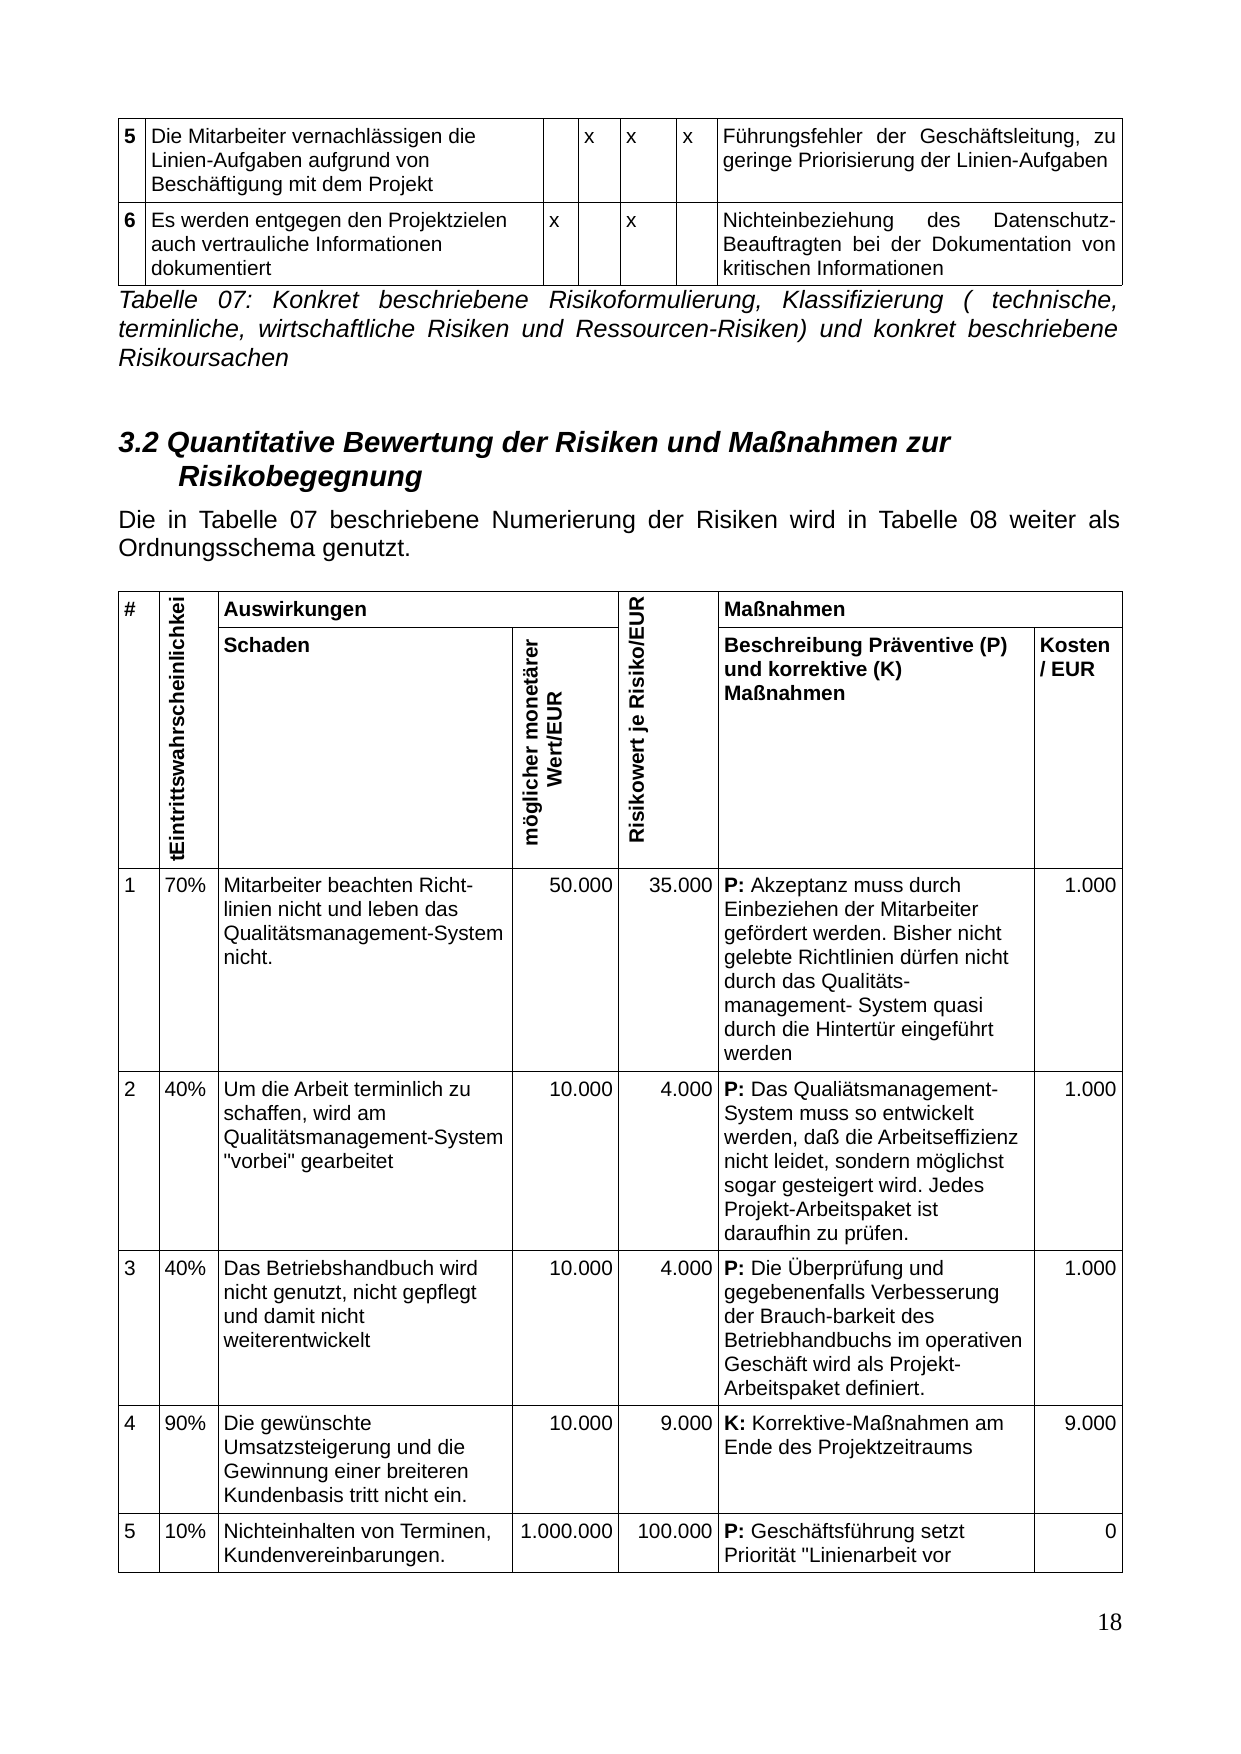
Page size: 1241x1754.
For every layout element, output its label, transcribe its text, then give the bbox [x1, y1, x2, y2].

table_cell 5 [119, 119, 145, 202]
table_cell Mitarbeiter beachten Richt-linien nicht und leben das Qualitätsmanagement-System nicht. [219, 869, 512, 1071]
table_cell möglicher monetärer Wert/EUR [513, 628, 618, 867]
table_cell 1.000 [1035, 869, 1122, 1071]
subtitle 3.2 Quantitative Bewertung der Risiken und Maßnahmen zur Risikobegegnung [118, 425, 1122, 492]
table_cell 10.000 [513, 1251, 618, 1405]
table_cell 90% [160, 1406, 218, 1513]
table_cell 4.000 [619, 1251, 718, 1405]
table_cell x [579, 119, 620, 202]
table_cell x [621, 203, 676, 285]
table_cell Um die Arbeit terminlich zu schaffen, wird am Qualitätsmanagement-System "vorbei" gearbeitet [219, 1072, 512, 1250]
table_cell 0 [1035, 1514, 1122, 1572]
table_header # [119, 592, 159, 867]
table_cell 40% [160, 1251, 218, 1405]
table_cell Das Betriebshandbuch wird nicht genutzt, nicht gepflegt und damit nicht weiterentwickelt [219, 1251, 512, 1405]
table_cell P: Geschäftsführung setzt Priorität "Linienarbeit vor [719, 1514, 1034, 1572]
table_cell P: Akzeptanz muss durch Einbeziehen der Mitarbeiter gefördert werden. Bisher nicht gelebte Richtlinien dürfen nicht durch das Qualitäts-management- System quasi durch die Hintertür eingeführt werden [719, 869, 1034, 1071]
table_cell 2 [119, 1072, 159, 1250]
table_cell 9.000 [1035, 1406, 1122, 1513]
table_cell Die Mitarbeiter vernachlässigen die Linien-Aufgaben aufgrund von Beschäftigung mit dem Projekt [146, 119, 543, 202]
table_cell 40% [160, 1072, 218, 1250]
table_header Auswirkungen [219, 592, 618, 627]
table_cell 100.000 [619, 1514, 718, 1572]
table_cell Nichteinhalten von Terminen, Kundenvereinbarungen. [219, 1514, 512, 1572]
table_header Risikowert je Risiko/EUR [619, 592, 718, 867]
table_cell 10.000 [513, 1072, 618, 1250]
table_cell 70% [160, 869, 218, 1071]
table_cell 4.000 [619, 1072, 718, 1250]
table_header Maßnahmen [719, 592, 1122, 627]
table_cell 10.000 [513, 1406, 618, 1513]
table_cell 4 [119, 1406, 159, 1513]
table_cell 1.000.000 [513, 1514, 618, 1572]
table_cell Es werden entgegen den Projektzielen auch vertrauliche Informationen dokumentiert [146, 203, 543, 285]
table_cell 1 [119, 869, 159, 1071]
table_cell Die gewünschte Umsatzsteigerung und die Gewinnung einer breiteren Kundenbasis tritt nicht ein. [219, 1406, 512, 1513]
table_cell P: Das Qualiätsmanagement-System muss so entwickelt werden, daß die Arbeitseffizienz nicht leidet, sondern möglichst sogar gesteigert wird. Jedes Projekt-Arbeitspaket ist daraufhin zu prüfen. [719, 1072, 1034, 1250]
table_cell [579, 203, 620, 285]
table_cell Beschreibung Präventive (P) und korrektive (K) Maßnahmen [719, 628, 1034, 867]
table_header Eintrittswahrscheinlichkeit [160, 592, 218, 867]
table_cell x [544, 203, 578, 285]
table_cell 6 [119, 203, 145, 285]
table_cell 3 [119, 1251, 159, 1405]
text Die in Tabelle 07 beschriebene Numerierung der Risiken wird in Tabelle 08 weiter als Ordnungsschema genutzt. [118, 505, 1122, 562]
table_cell 9.000 [619, 1406, 718, 1513]
table_cell [677, 203, 717, 285]
table_cell 10% [160, 1514, 218, 1572]
table_cell [544, 119, 578, 202]
table_cell 1.000 [1035, 1072, 1122, 1250]
table_cell x [621, 119, 676, 202]
table_cell Kosten / EUR [1035, 628, 1122, 867]
table_cell Schaden [219, 628, 512, 867]
table_cell K: Korrektive-Maßnahmen am Ende des Projektzeitraums [719, 1406, 1034, 1513]
table_cell Nichteinbeziehung des Datenschutz-Beauftragten bei der Dokumentation von kritischen Informationen [718, 203, 1122, 285]
table_cell 5 [119, 1514, 159, 1572]
text Tabelle 07: Konkret beschriebene Risikoformulierung, Klassifizierung ( technische, terminliche, wirtschaftliche Risiken und Ressourcen-Risiken) und konkret beschriebene Risikoursachen [118, 286, 1122, 371]
table_cell 50.000 [513, 869, 618, 1071]
table_cell P: Die Überprüfung und gegebenenfalls Verbesserung der Brauch-barkeit des Betriebhandbuchs im operativen Geschäft wird als Projekt-Arbeitspaket definiert. [719, 1251, 1034, 1405]
table_cell 35.000 [619, 869, 718, 1071]
table_cell Führungsfehler der Geschäftsleitung, zu geringe Priorisierung der Linien-Aufgaben [718, 119, 1122, 202]
table_cell 1.000 [1035, 1251, 1122, 1405]
table_cell x [677, 119, 717, 202]
